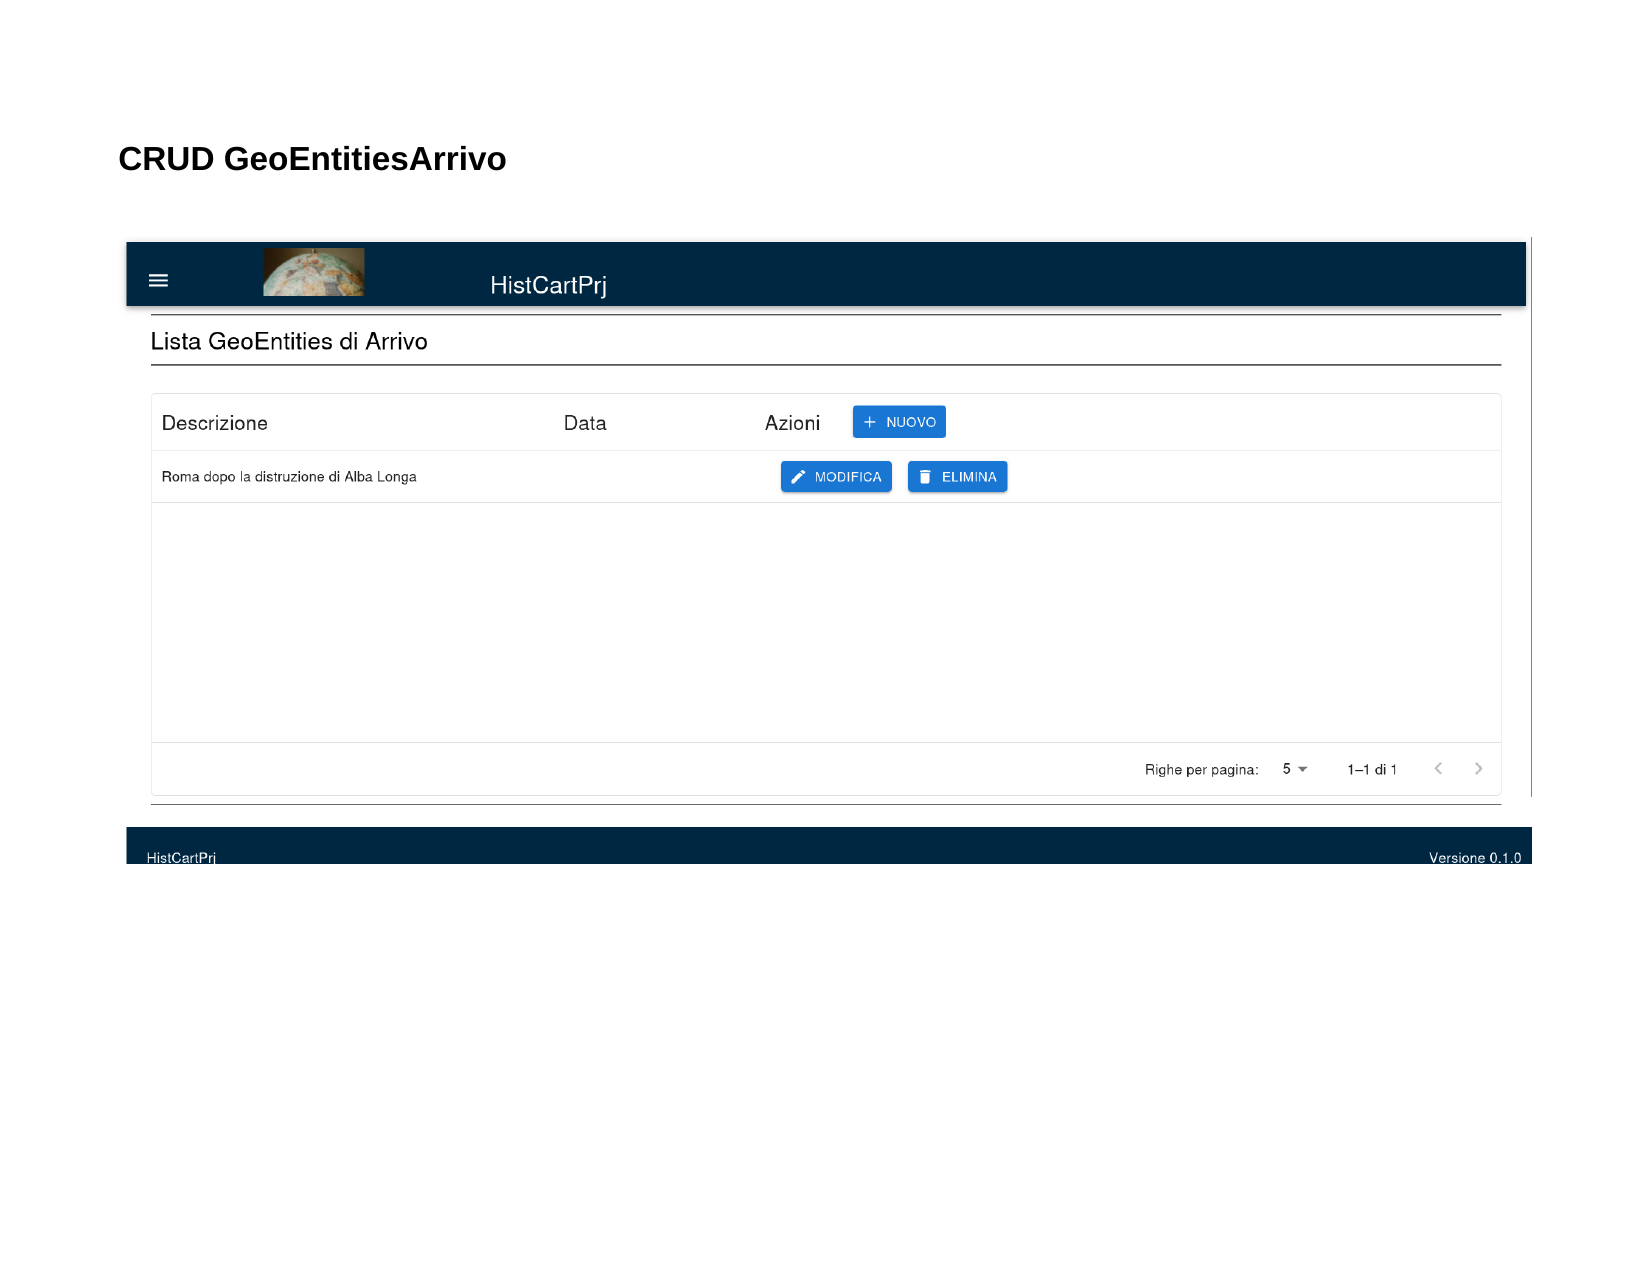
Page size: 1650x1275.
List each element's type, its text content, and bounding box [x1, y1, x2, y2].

picture [118, 237, 1532, 864]
subtitle CRUD GeoEntitiesArrivo [118, 139, 1532, 177]
